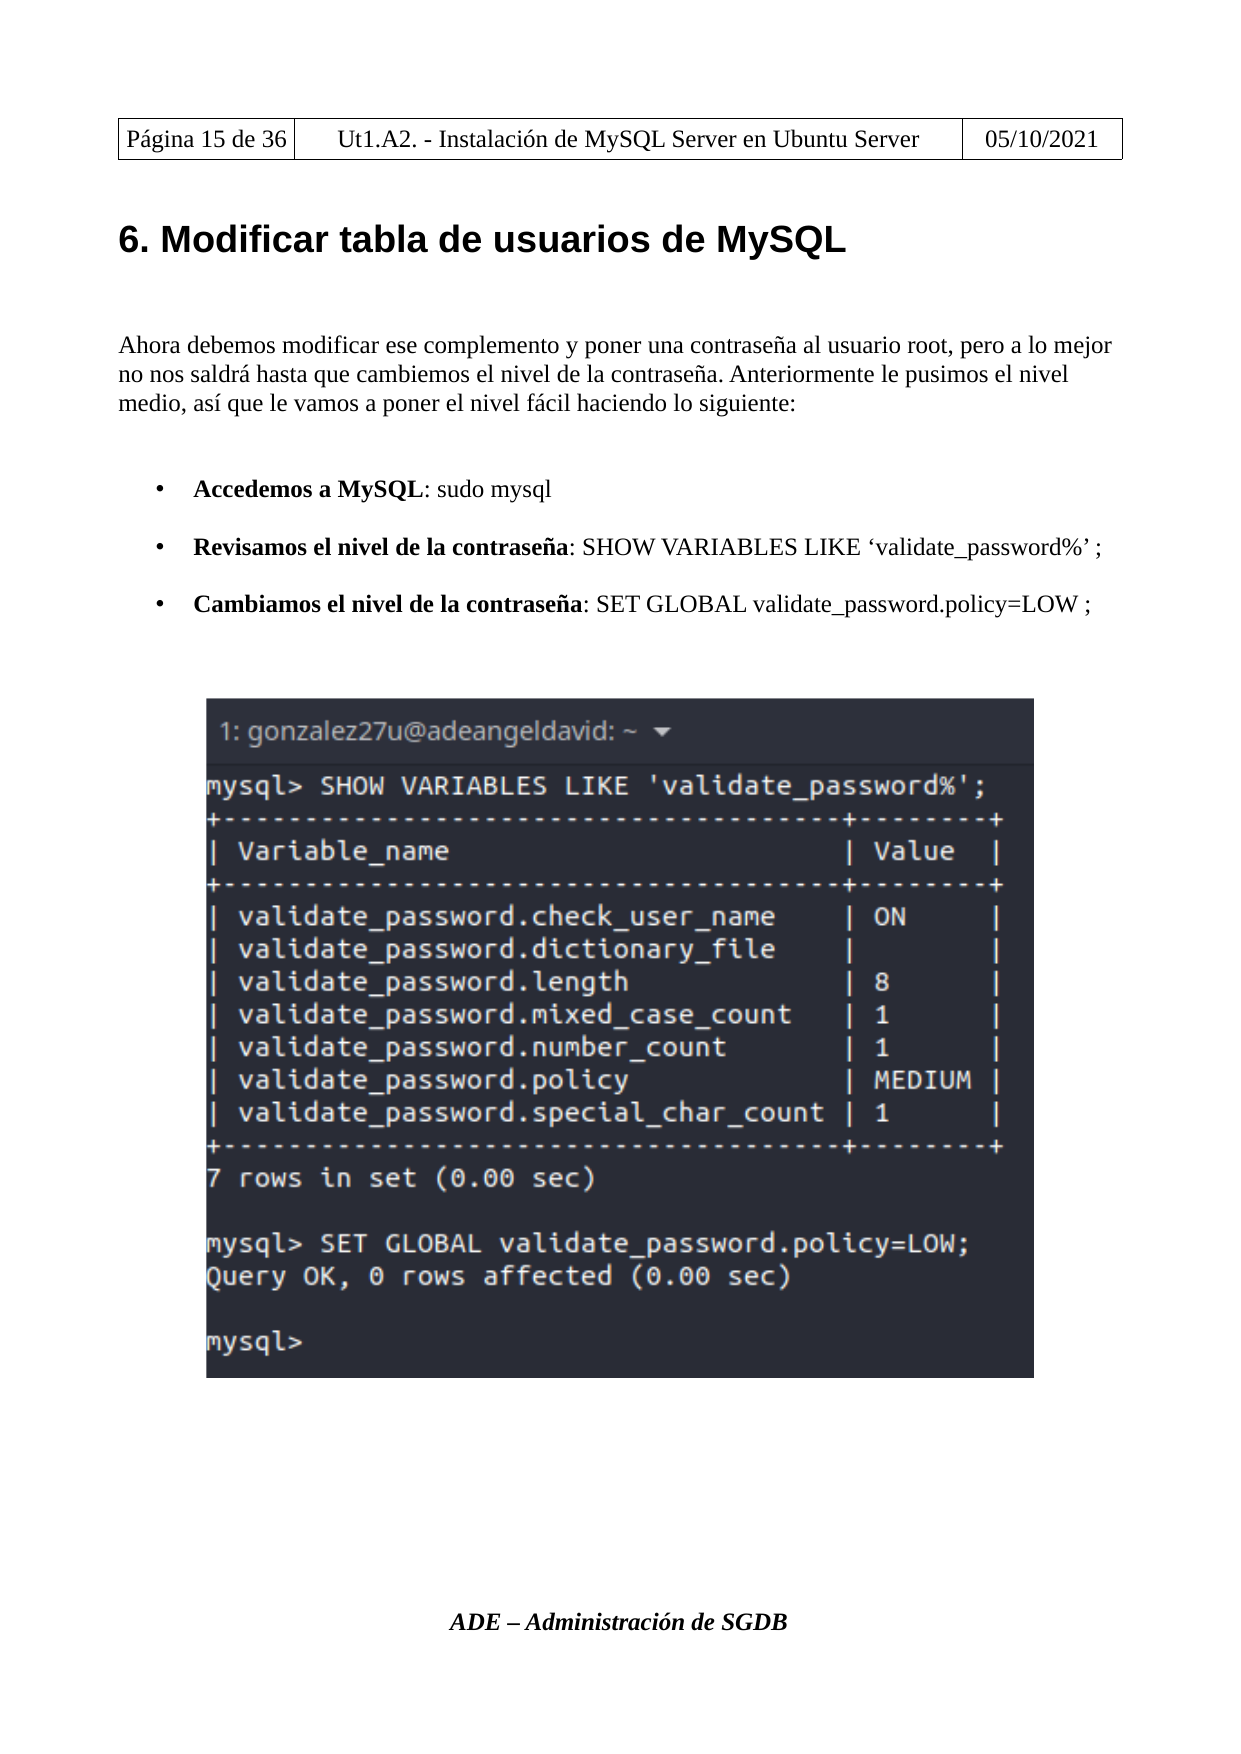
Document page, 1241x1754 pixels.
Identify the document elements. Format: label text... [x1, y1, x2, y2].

text Ahora debemos modificar ese complemento y poner una contraseña al usuario root, pero a lo mejor no nos saldrá hasta que cambiemos el nivel de la contraseña. Anteriormente le pusimos el nivel medio, así que le vamos a poner el nivel fácil haciendo lo siguiente: [118, 330, 1122, 417]
subtitle 6. Modificar tabla de usuarios de MySQL [118, 217, 1122, 260]
list Cambiamos el nivel de la contraseña: SET GLOBAL validate_password.policy=LOW ; [156, 589, 1122, 618]
list Revisamos el nivel de la contraseña: SHOW VARIABLES LIKE ‘validate_password%’ ; [156, 532, 1122, 560]
list Accedemos a MySQL: sudo mysql [156, 474, 1122, 503]
picture [206, 698, 1034, 1378]
